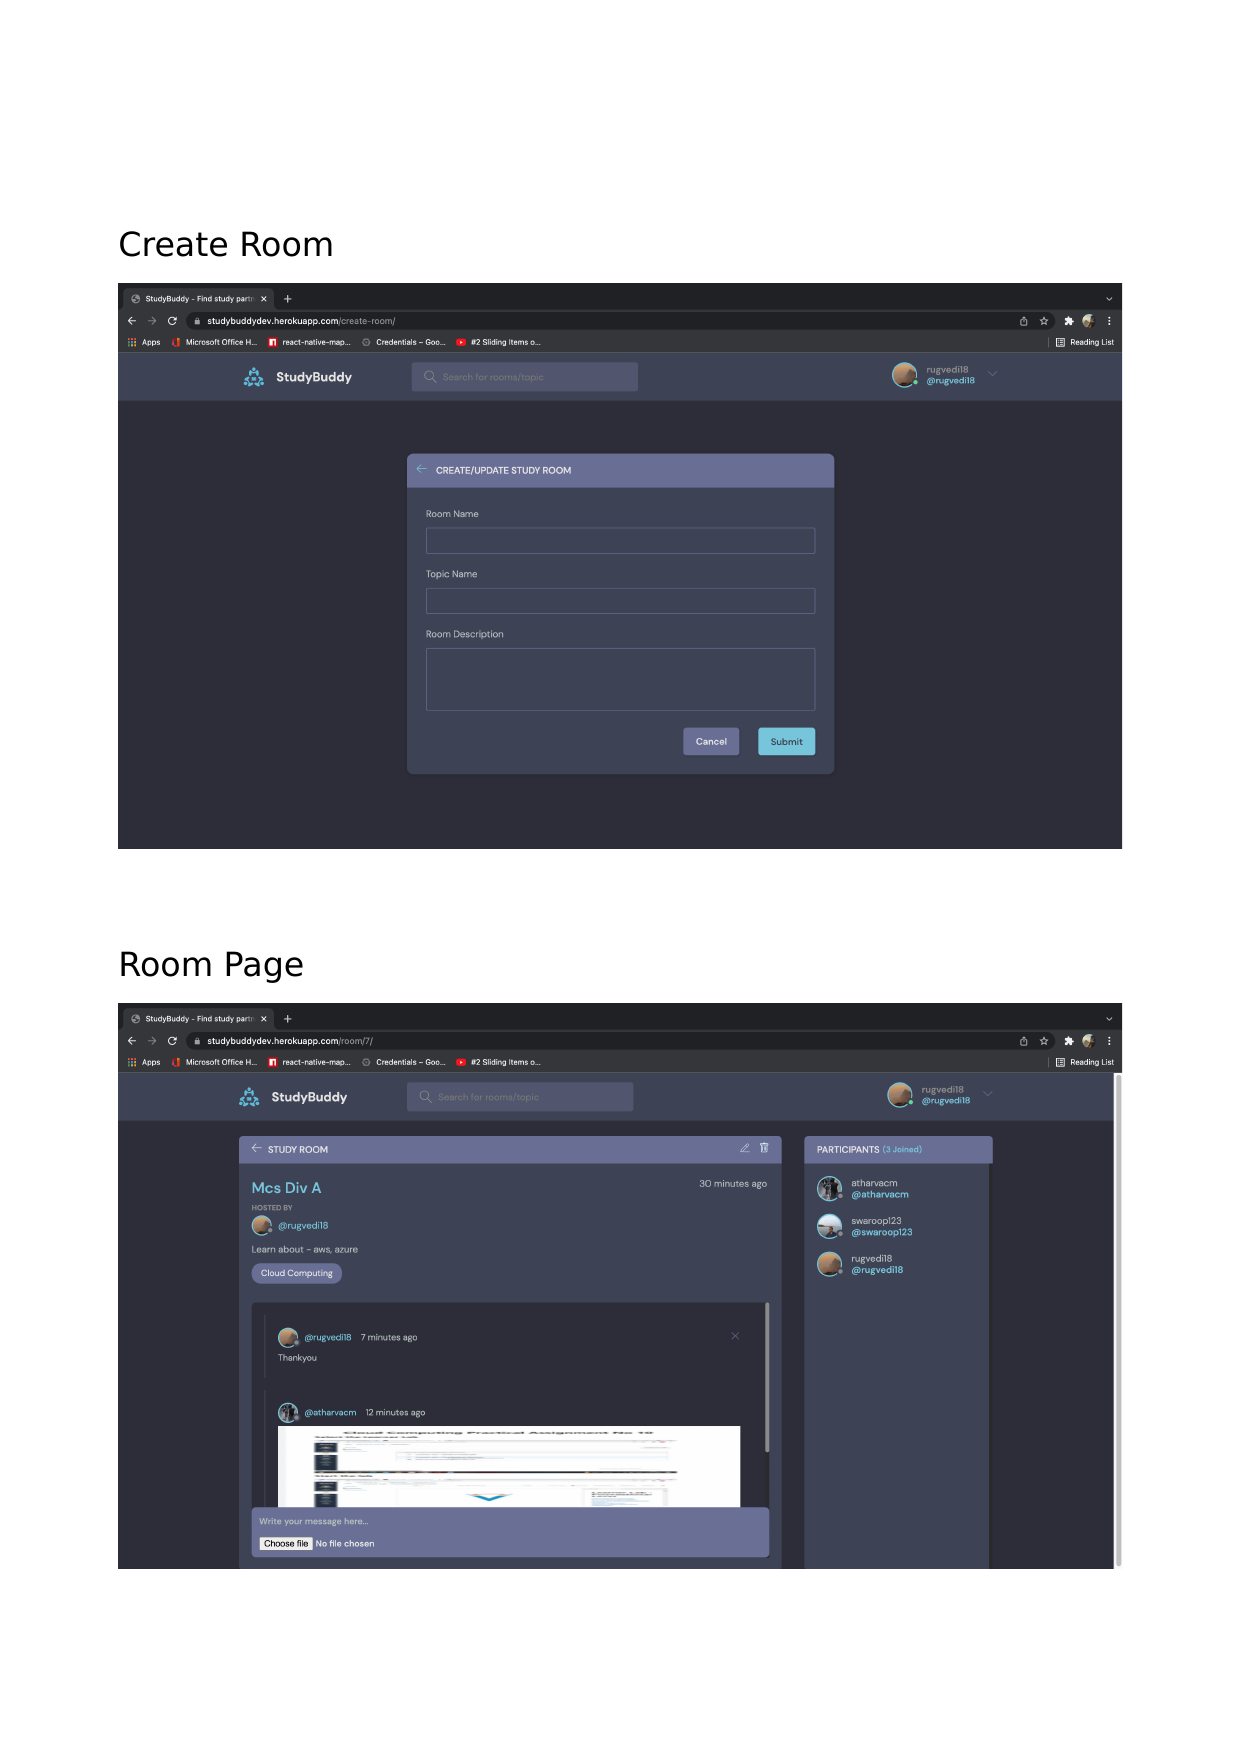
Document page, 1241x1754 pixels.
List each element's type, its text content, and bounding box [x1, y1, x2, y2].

picture [118, 1003, 1123, 1569]
text Room Page [118, 945, 1122, 984]
picture [118, 283, 1123, 849]
text Create Room [118, 225, 1122, 264]
